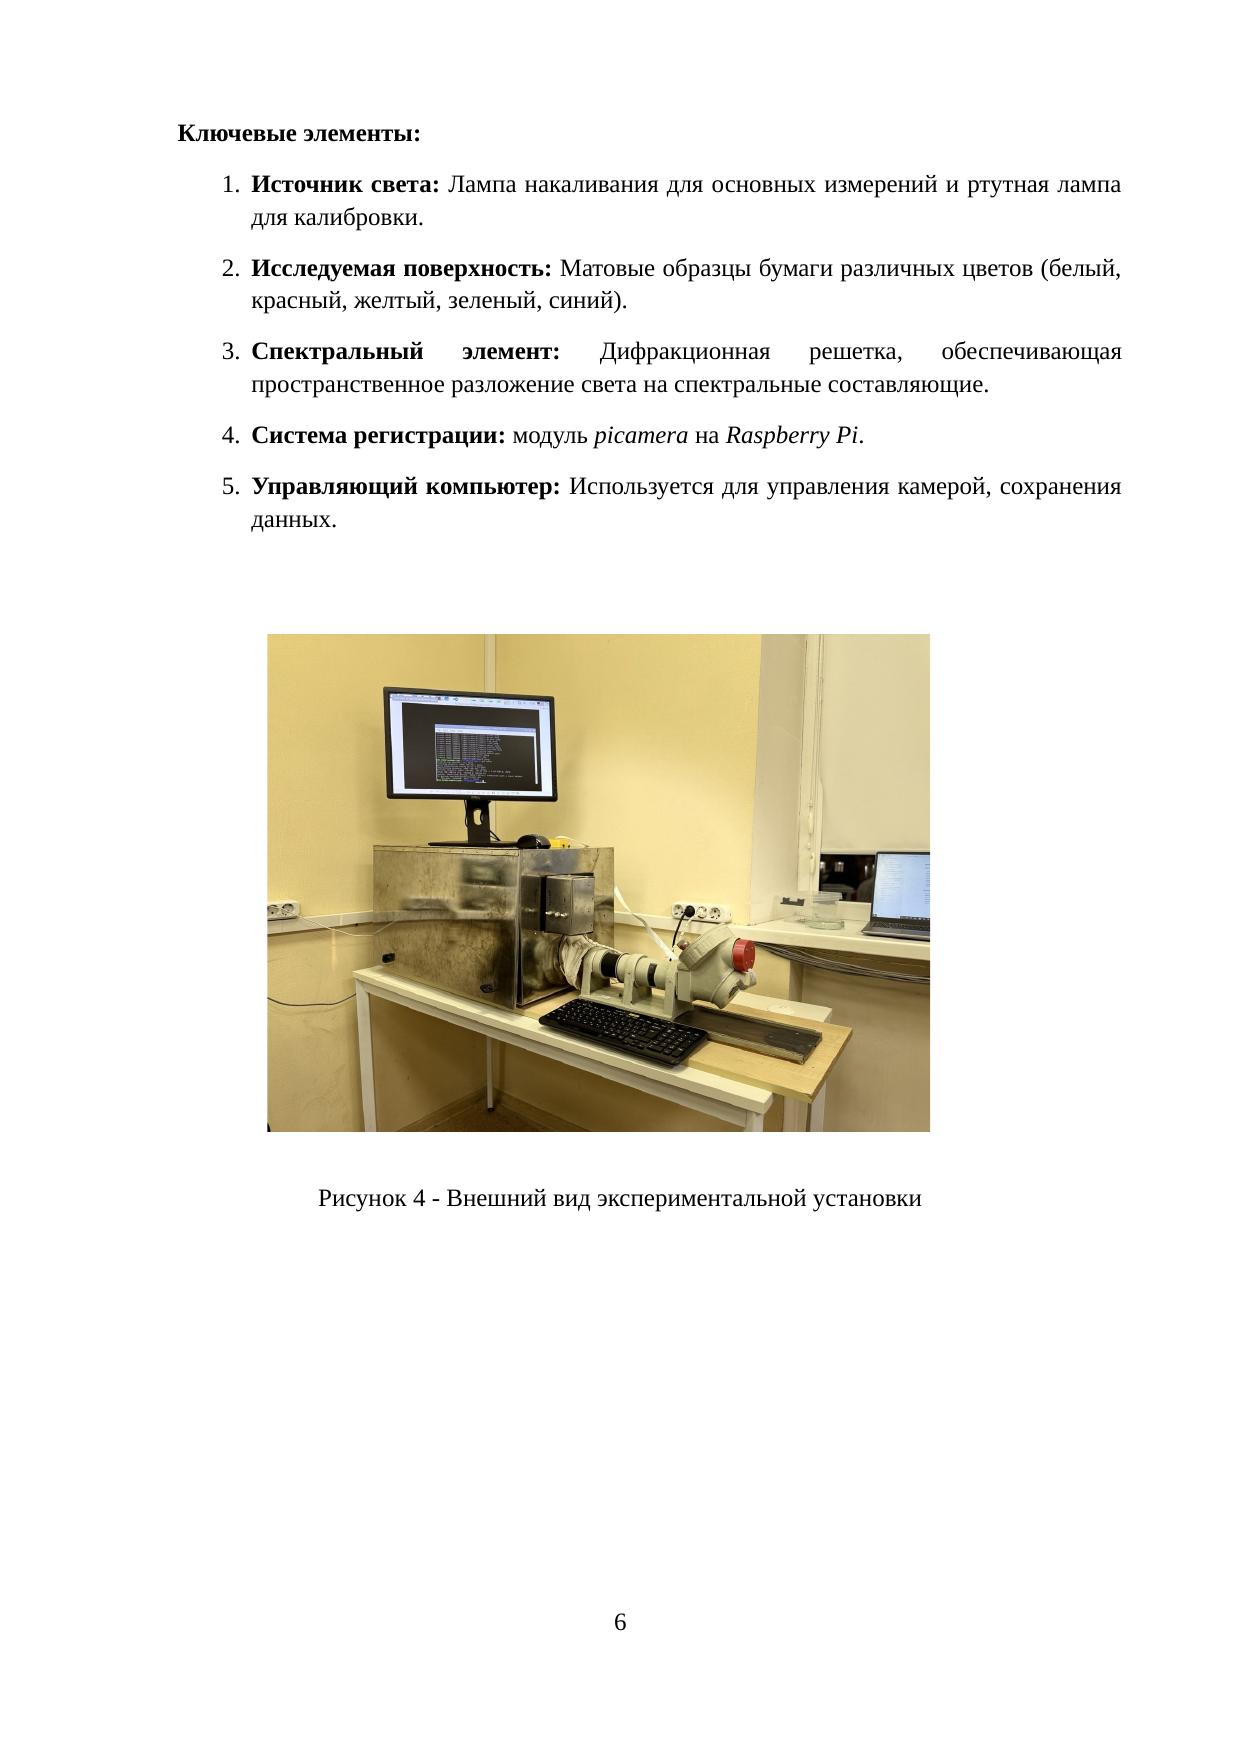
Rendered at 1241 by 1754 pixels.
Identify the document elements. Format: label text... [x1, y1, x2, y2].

list Система регистрации: модуль picamera на Raspberry Pi. [222, 420, 1122, 449]
list Источник света: Лампа накаливания для основных измерений и ртутная лампа для калибровки. [222, 169, 1122, 231]
list Управляющий компьютер: Используется для управления камерой, сохранения данных. [222, 471, 1122, 533]
text Ключевые элементы: [177, 118, 1122, 147]
list Исследуемая поверхность: Матовые образцы бумаги различных цветов (белый, красный, желтый, зеленый, синий). [222, 253, 1122, 314]
text Рисунок 4 - Внешний вид экспериментальной установки [118, 1183, 1122, 1212]
picture [267, 634, 931, 1132]
list Спектральный элемент: Дифракционная решетка, обеспечивающая пространственное разложение света на спектральные составляющие. [222, 336, 1122, 398]
